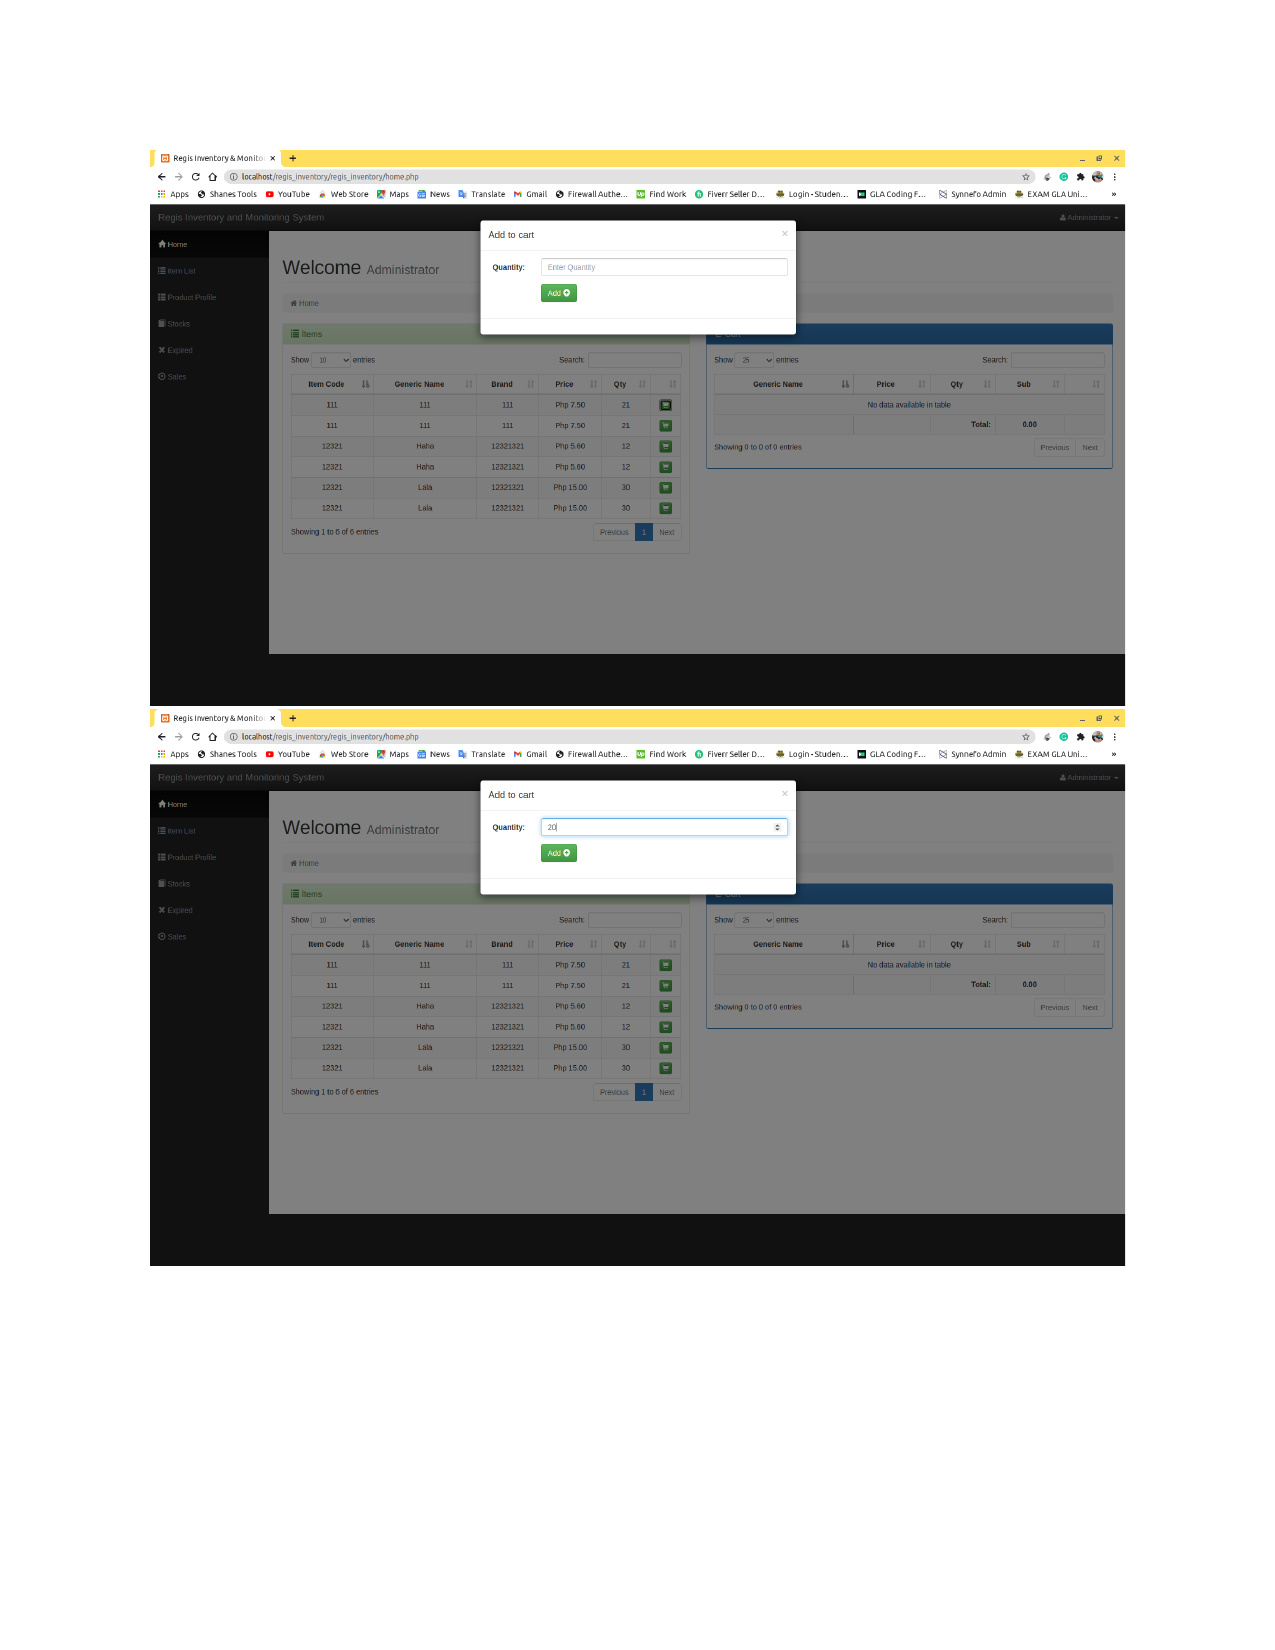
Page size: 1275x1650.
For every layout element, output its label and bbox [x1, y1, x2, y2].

picture [150, 150, 1125, 706]
picture [150, 709, 1125, 1266]
